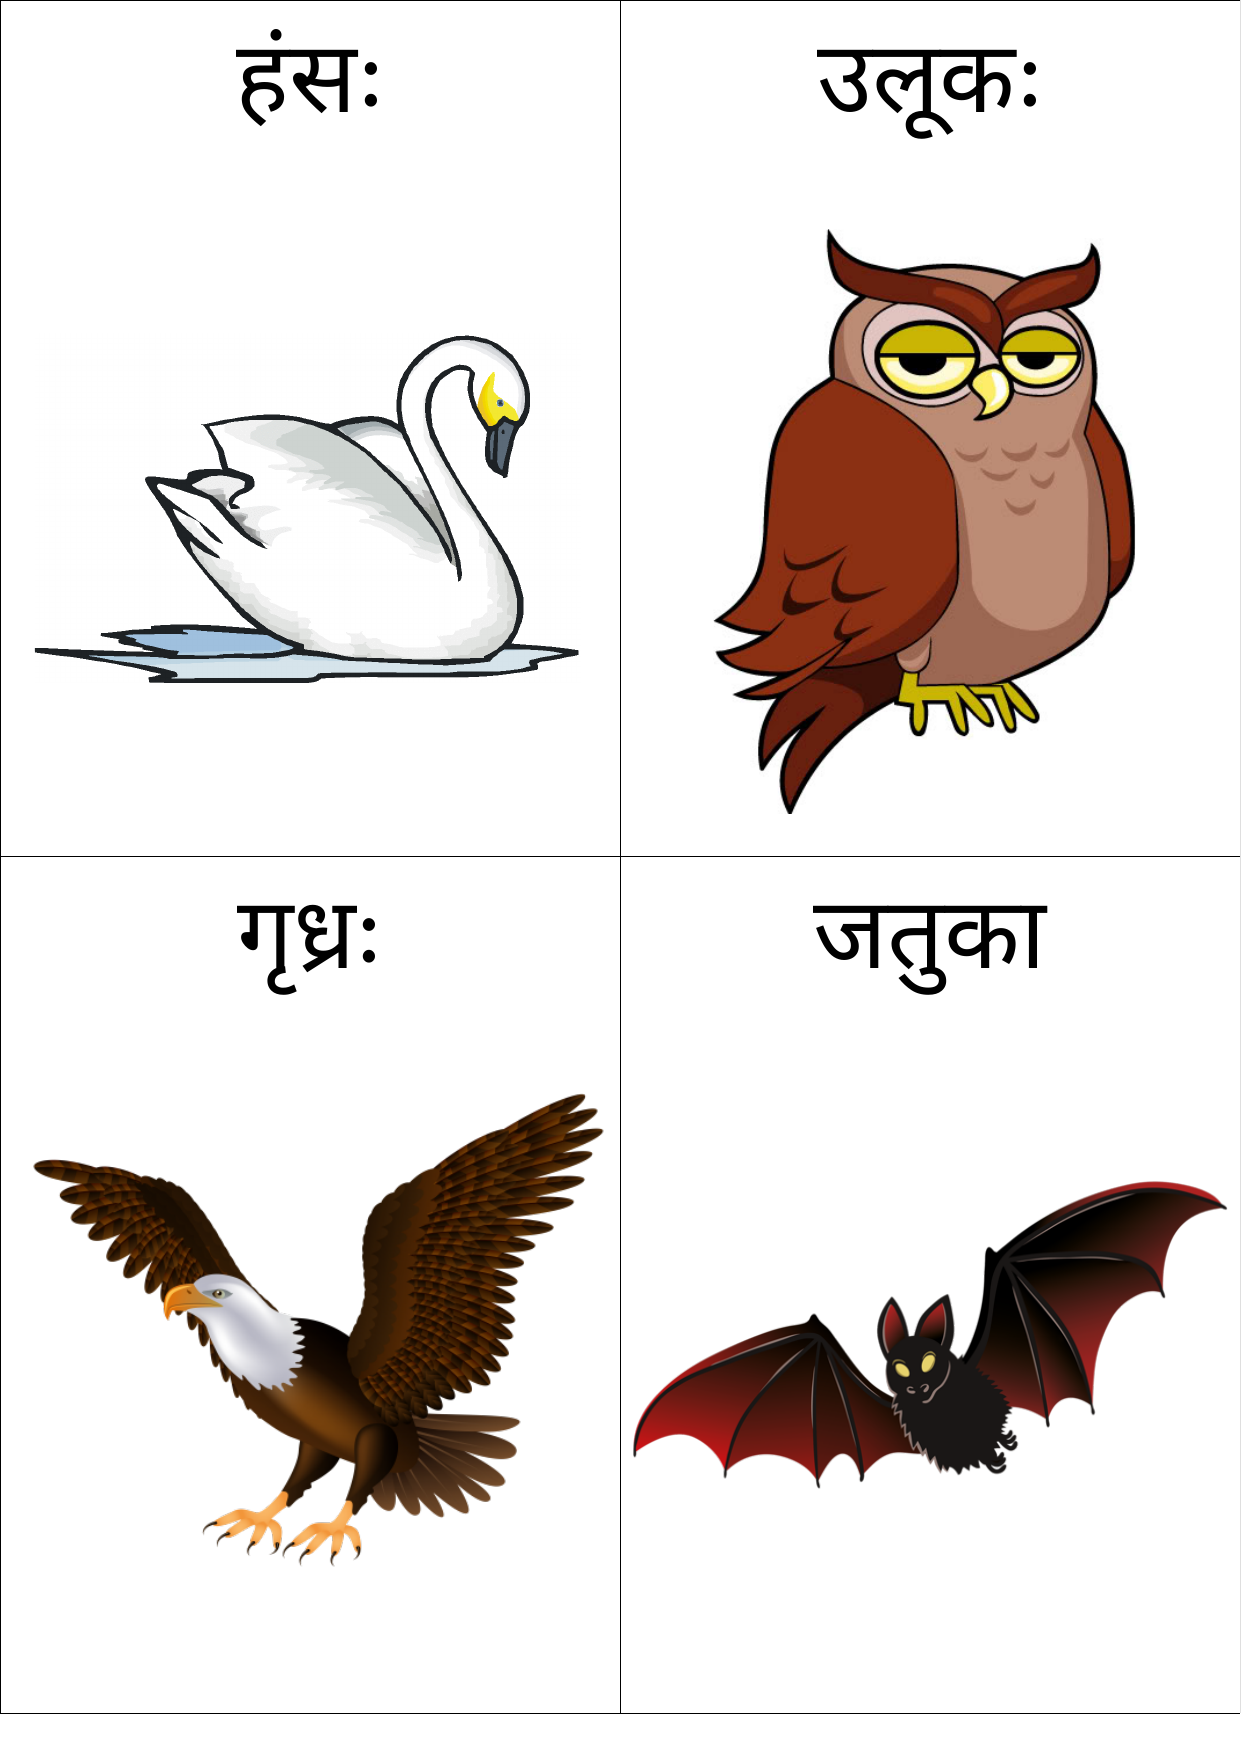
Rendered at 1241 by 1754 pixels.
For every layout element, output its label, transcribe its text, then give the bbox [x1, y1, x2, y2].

picture [34, 333, 582, 683]
table_cell उलूकः [621, 1, 1240, 856]
picture [713, 229, 1136, 814]
table_cell गृध्रः [1, 857, 620, 1712]
picture [30, 1091, 607, 1570]
picture [625, 1174, 1235, 1496]
table_cell जतुका [621, 857, 1240, 1712]
table_cell हंसः [1, 1, 620, 856]
